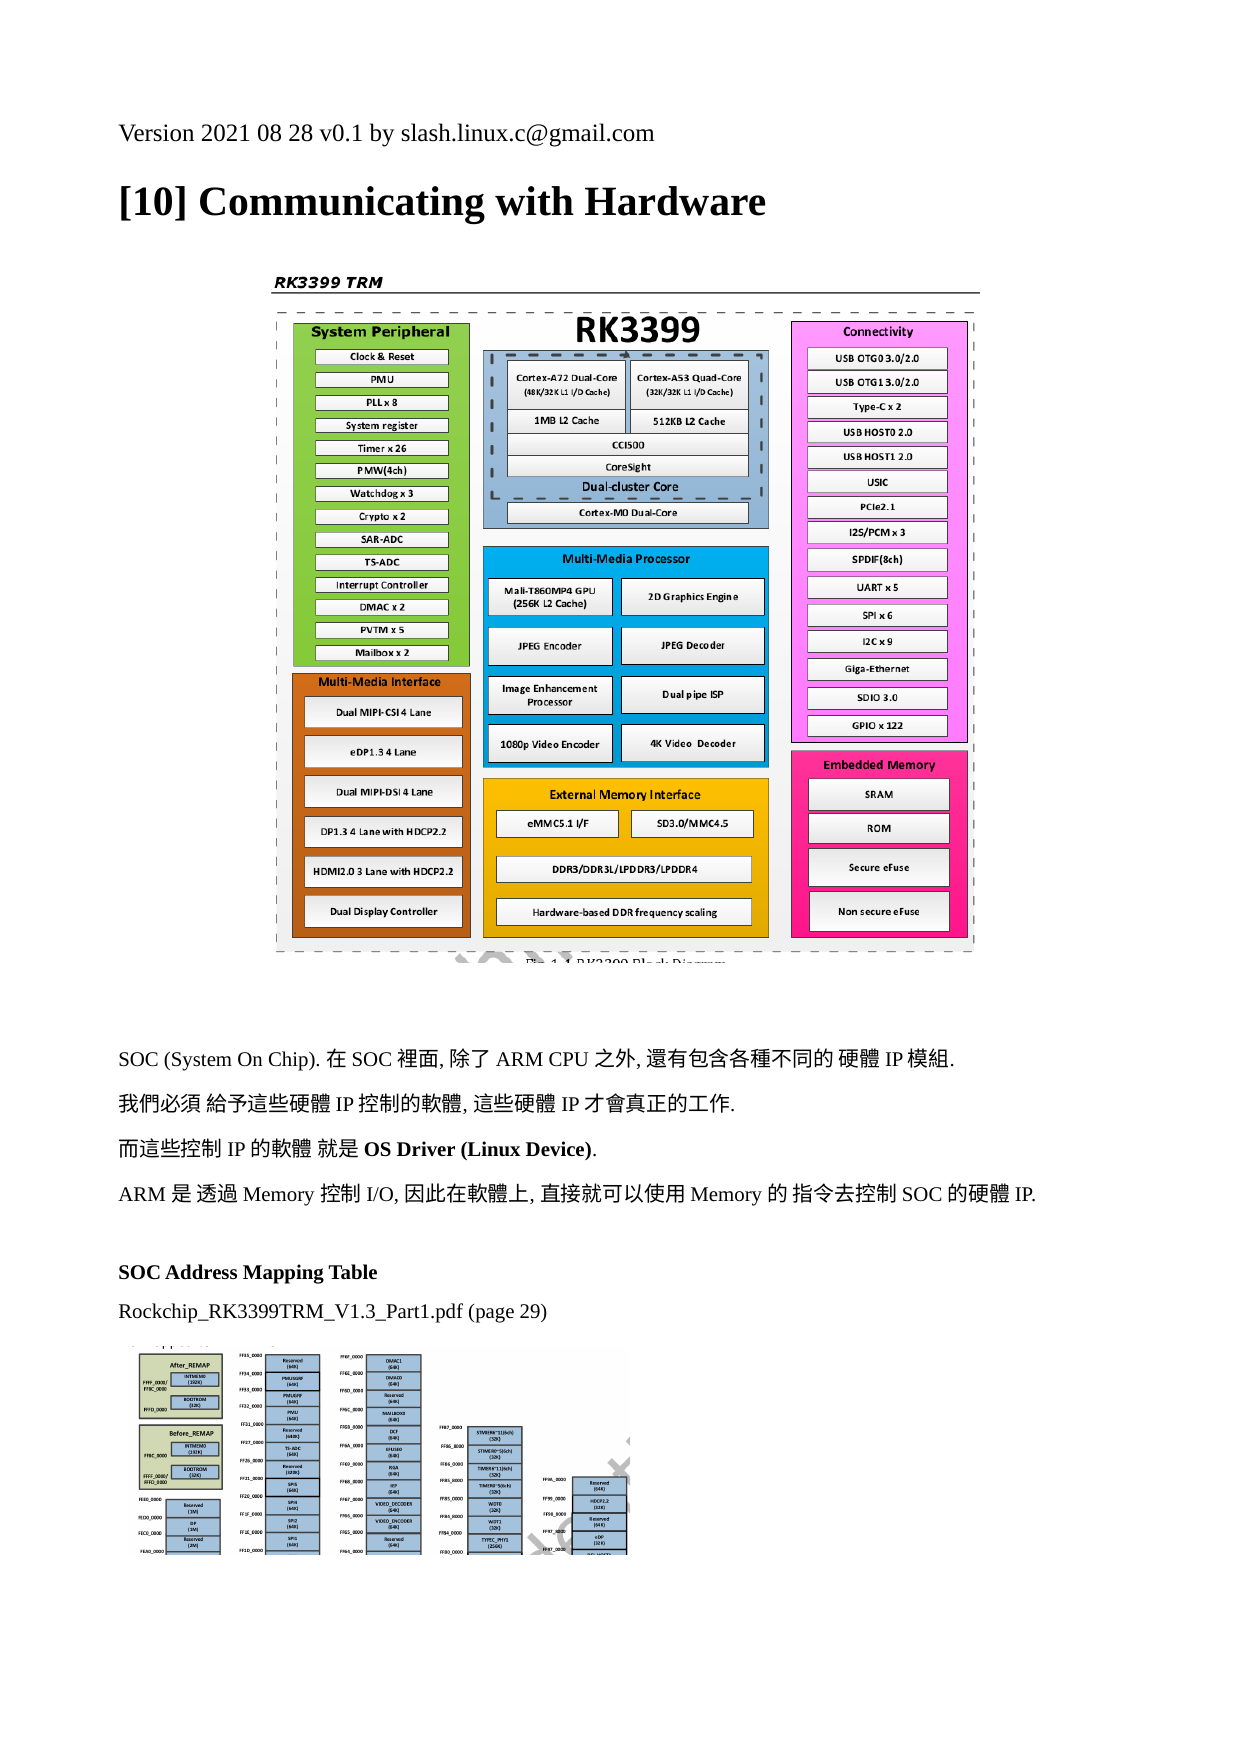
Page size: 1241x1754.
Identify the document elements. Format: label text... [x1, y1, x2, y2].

picture [129, 1346, 631, 1555]
text Rockchip_RK3399TRM_V1.3_Part1.pdf (page 29) [118, 1299, 1122, 1323]
text 而這些控制 IP 的軟體 就是 OS Driver (Linux Device). [118, 1132, 1122, 1162]
text ARM 是 透過 Memory 控制 I/O, 因此在軟體上, 直接就可以使用 Memory 的 指令去控制 SOC 的硬體 IP. [118, 1177, 1122, 1207]
text SOC Address Mapping Table [118, 1260, 1122, 1284]
text 我們必須 給予這些硬體IP 控制的軟體, 這些硬體 IP 才會真正的工作. [118, 1087, 1122, 1117]
subtitle [10] Communicating with Hardware [118, 176, 1122, 224]
picture [254, 269, 986, 963]
text SOC (System On Chip). 在 SOC 裡面, 除了 ARM CPU 之外, 還有包含各種不同的 硬體 IP 模組. [118, 1042, 1122, 1073]
